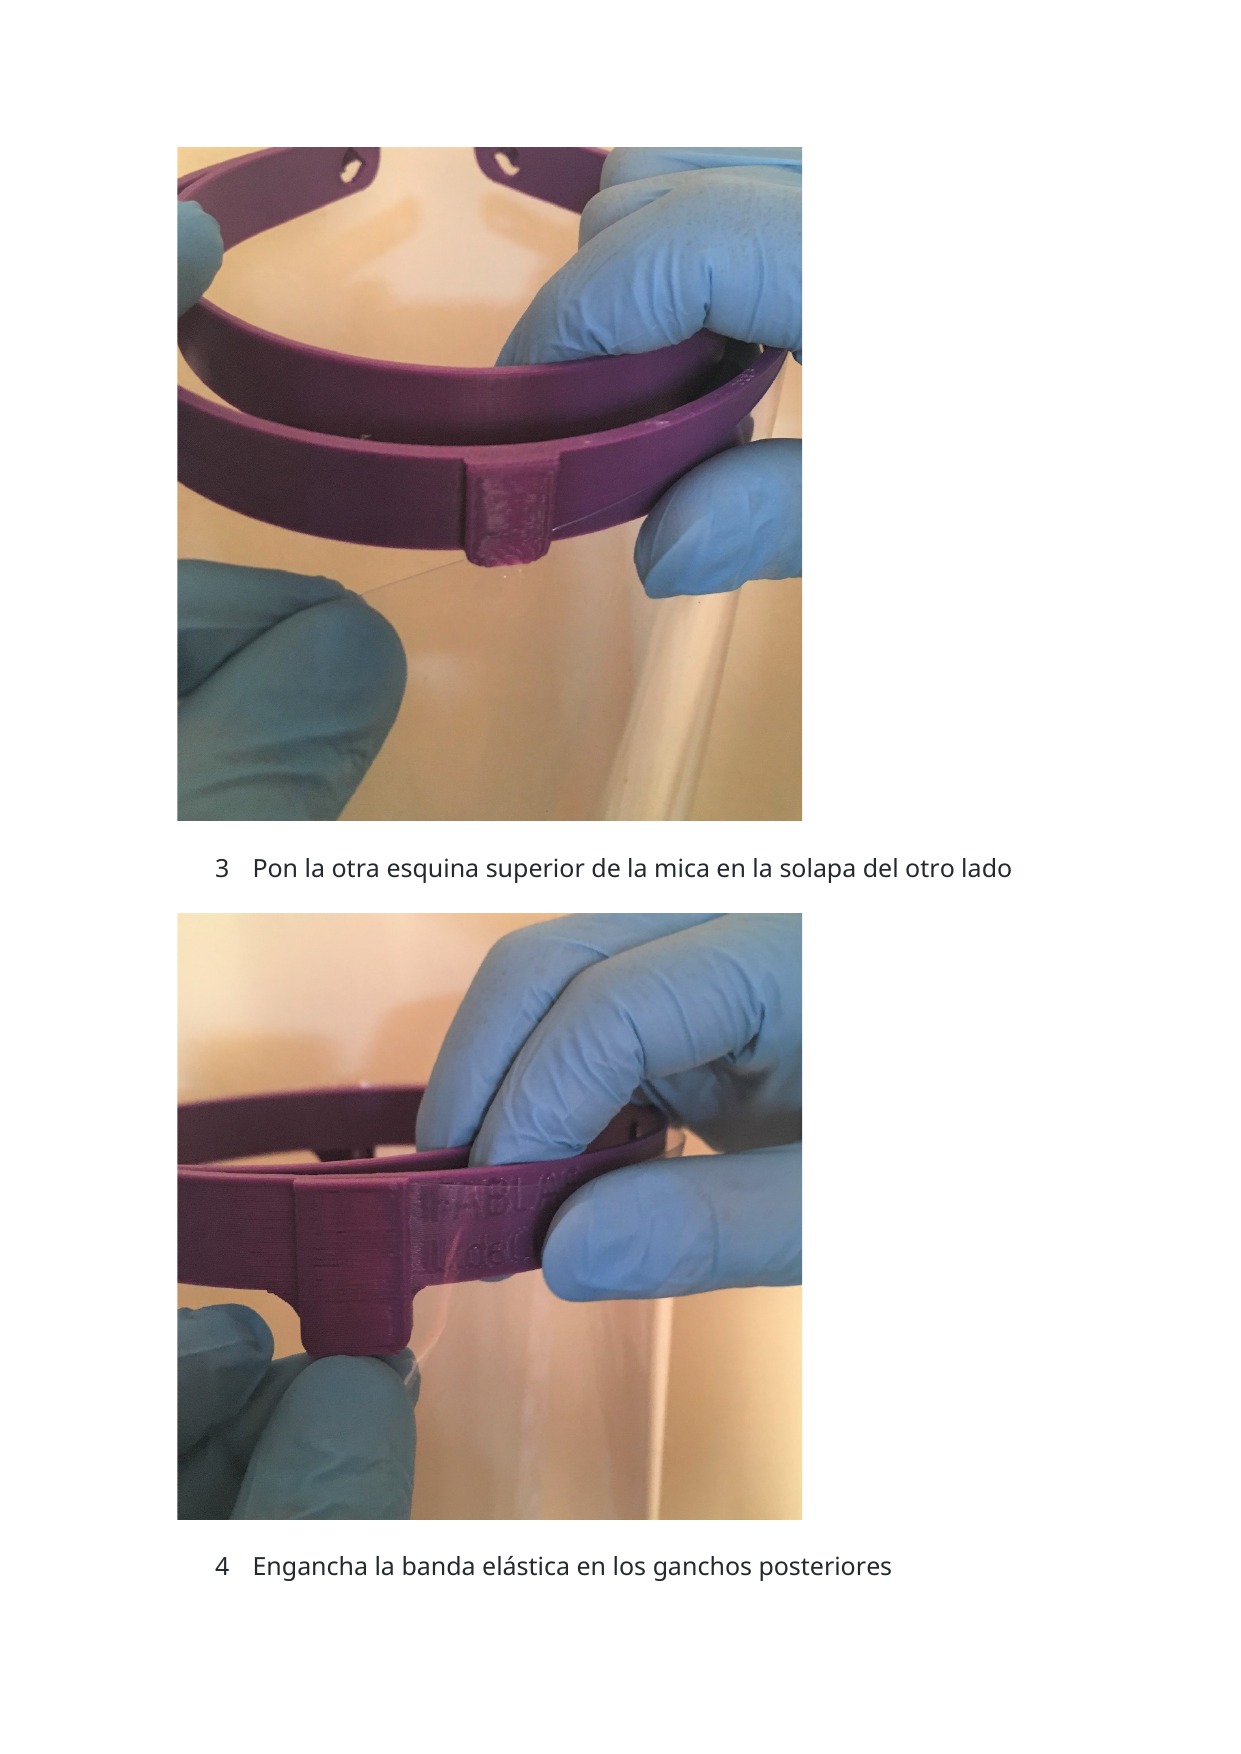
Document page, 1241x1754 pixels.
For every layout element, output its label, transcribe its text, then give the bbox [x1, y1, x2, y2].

picture [177, 147, 803, 821]
list Pon la otra esquina superior de la mica en la solapa del otro lado [215, 850, 1063, 884]
list Engancha la banda elástica en los ganchos posteriores [215, 1549, 1063, 1583]
picture [177, 913, 803, 1520]
